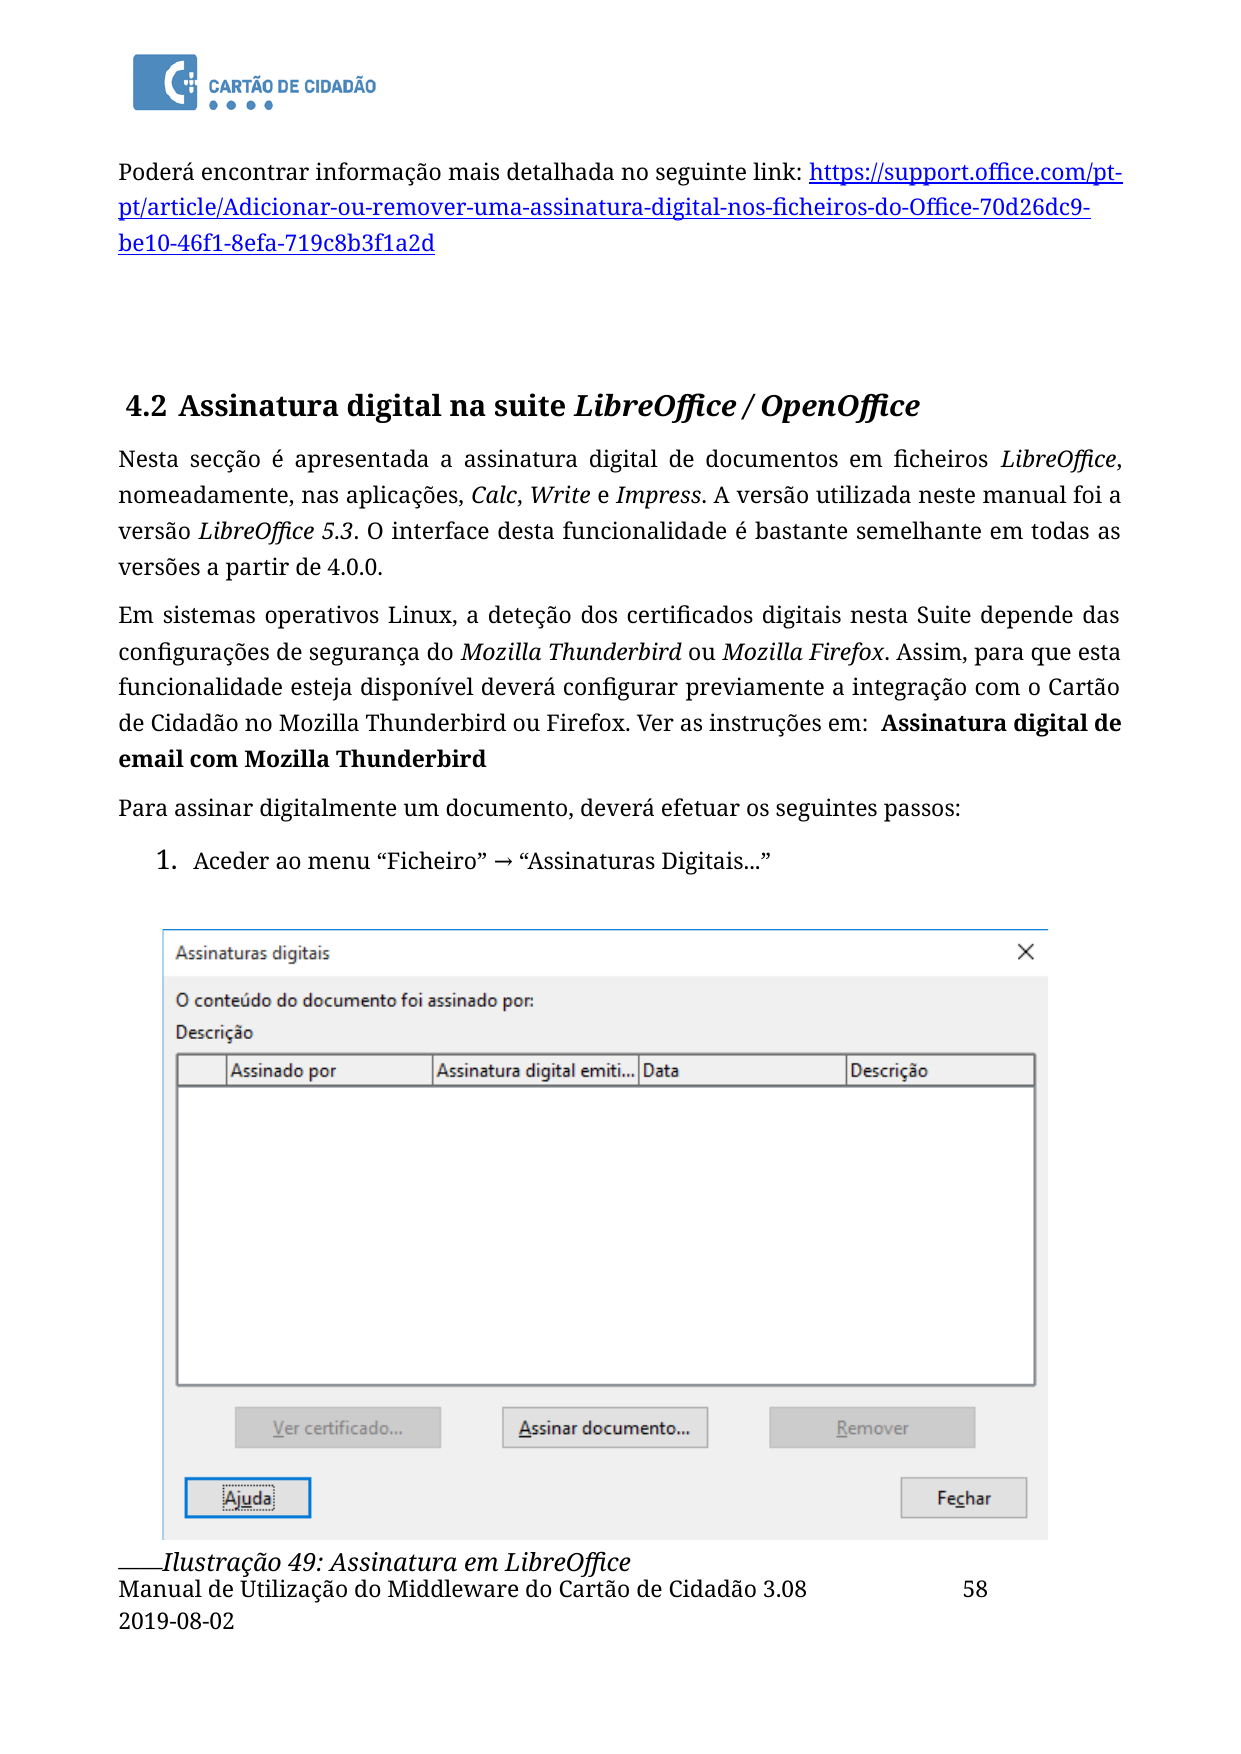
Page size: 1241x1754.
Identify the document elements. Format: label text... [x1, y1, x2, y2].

text Para assinar digitalmente um documento, deverá efetuar os seguintes passos: [118, 792, 1122, 823]
picture [130, 47, 423, 118]
list Ilustração 49: Assinatura em LibreOffice [162, 1540, 1048, 1579]
subtitle Assinatura digital na suite LibreOffice / OpenOffice [118, 385, 1122, 425]
picture [162, 929, 1049, 1540]
list [162, 917, 1048, 929]
text Nesta secção é apresentada a assinatura digital de documentos em ficheiros LibreOffice, nomeadamente, nas aplicações, Calc, Write e Impress. A versão utilizada neste manual foi a versão LibreOffice 5.3. O interface desta funcionalidade é bastante semelhante em todas as versões a partir de 4.0.0. [118, 443, 1122, 582]
list Aceder ao menu “Ficheiro” → “Assinaturas Digitais...” [156, 840, 1122, 877]
text Poderá encontrar informação mais detalhada no seguinte link: https://support.office.com/pt-pt/article/Adicionar-ou-remover-uma-assinatura-digital-nos-ficheiros-do-Office-70d26dc9-be10-46f1-8efa-719c8b3f1a2d [118, 155, 1122, 258]
text Em sistemas operativos Linux, a deteção dos certificados digitais nesta Suite depende das configurações de segurança do Mozilla Thunderbird ou Mozilla Firefox. Assim, para que esta funcionalidade esteja disponível deverá configurar previamente a integração com o Cartão de Cidadão no Mozilla Thunderbird ou Firefox. Ver as instruções em: Assinatura digital de email com Mozilla Thunderbird [118, 599, 1122, 774]
